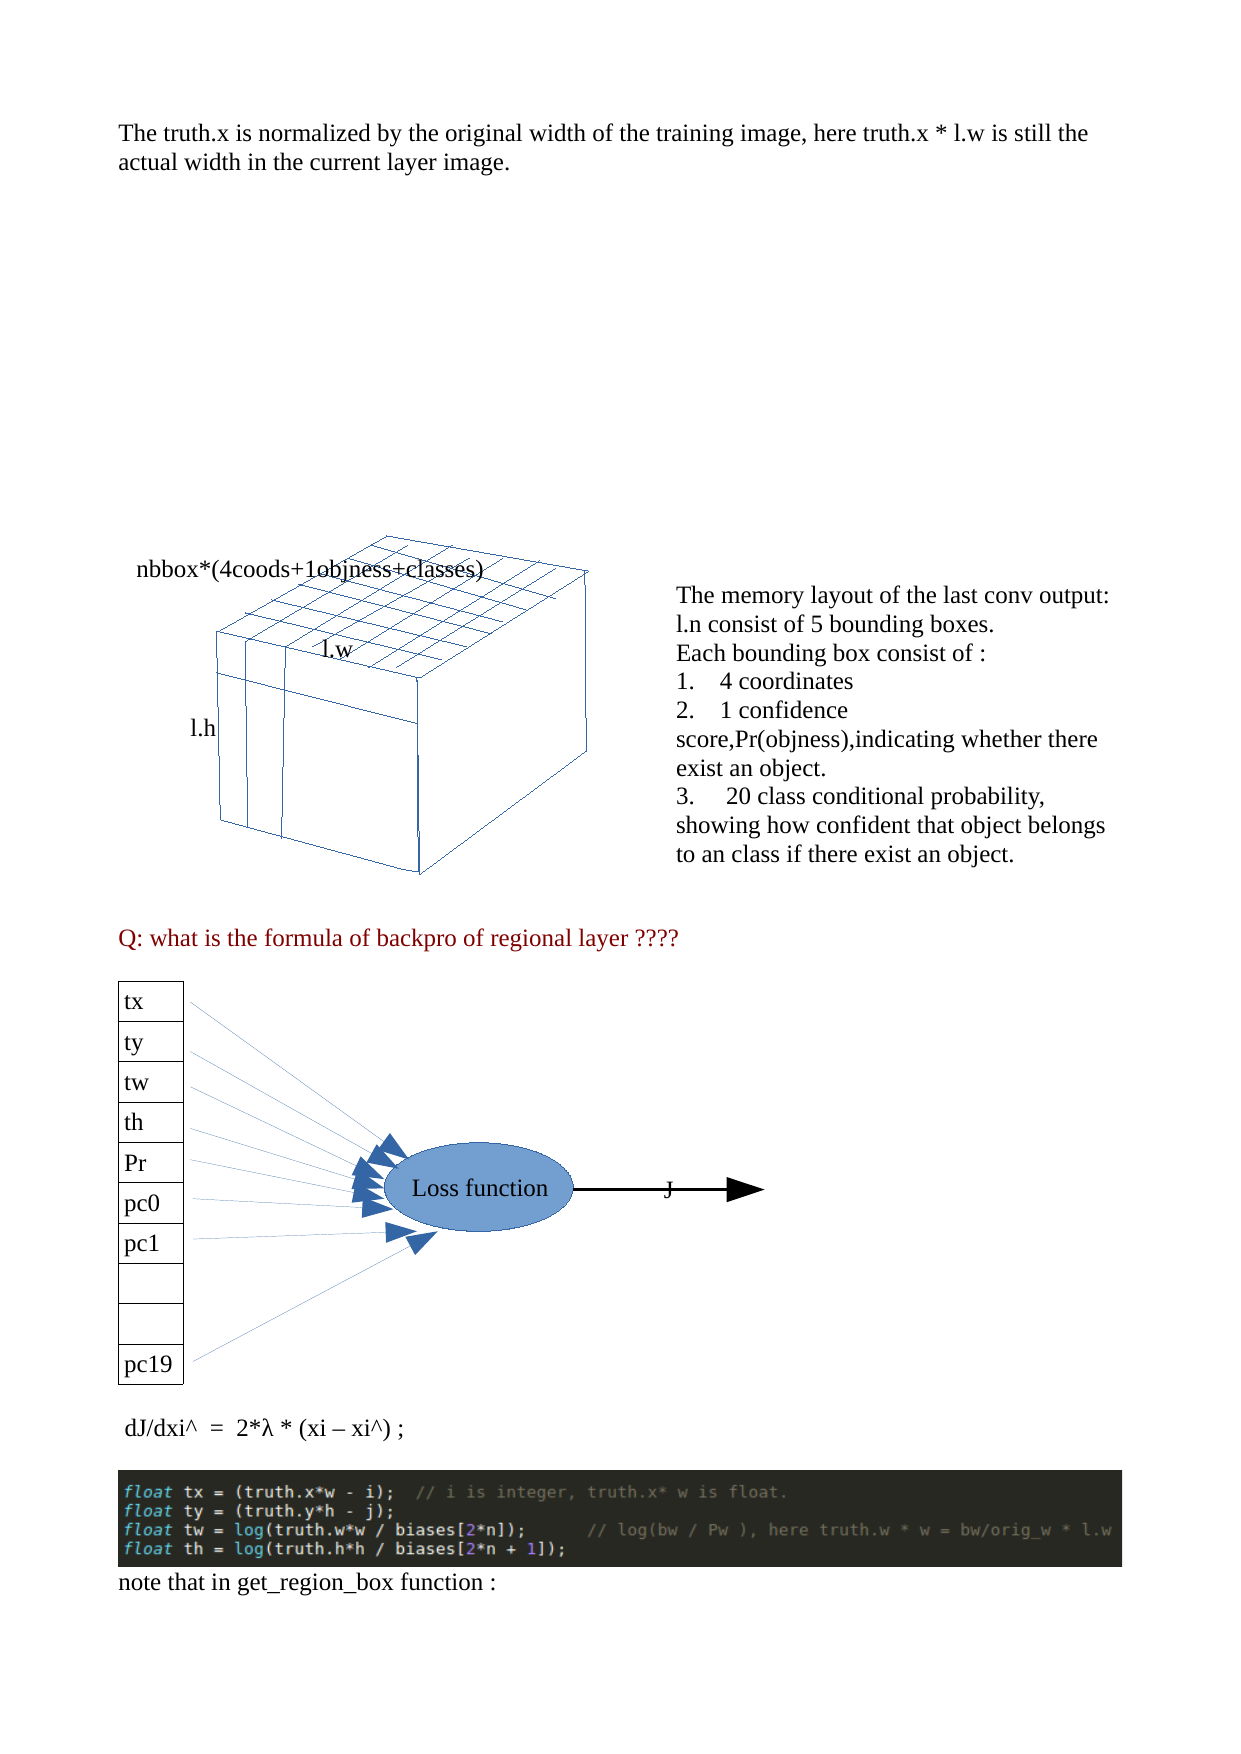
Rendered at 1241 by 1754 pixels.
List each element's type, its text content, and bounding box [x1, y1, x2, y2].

text Q: what is the formula of backpro of regional layer ???? [118, 923, 1122, 952]
text note that in get_region_box function : [118, 1567, 1122, 1596]
table_cell Pr [119, 1143, 183, 1182]
picture [118, 1470, 1123, 1567]
table_cell [119, 1304, 183, 1343]
table_cell th [119, 1103, 183, 1142]
table_cell pc0 [119, 1183, 183, 1222]
text dJ/dxi^ = 2*λ * (xi – xi^) ; [118, 1413, 1122, 1441]
table_cell tw [119, 1062, 183, 1102]
text The truth.x is normalized by the original width of the training image, here truth.x * l.w is still the actual width in the current layer image. [118, 118, 1122, 176]
table_cell pc1 [119, 1224, 183, 1263]
table_header tx [119, 982, 183, 1021]
table_cell ty [119, 1022, 183, 1061]
table_cell pc19 [119, 1345, 183, 1384]
table_cell [119, 1264, 183, 1303]
